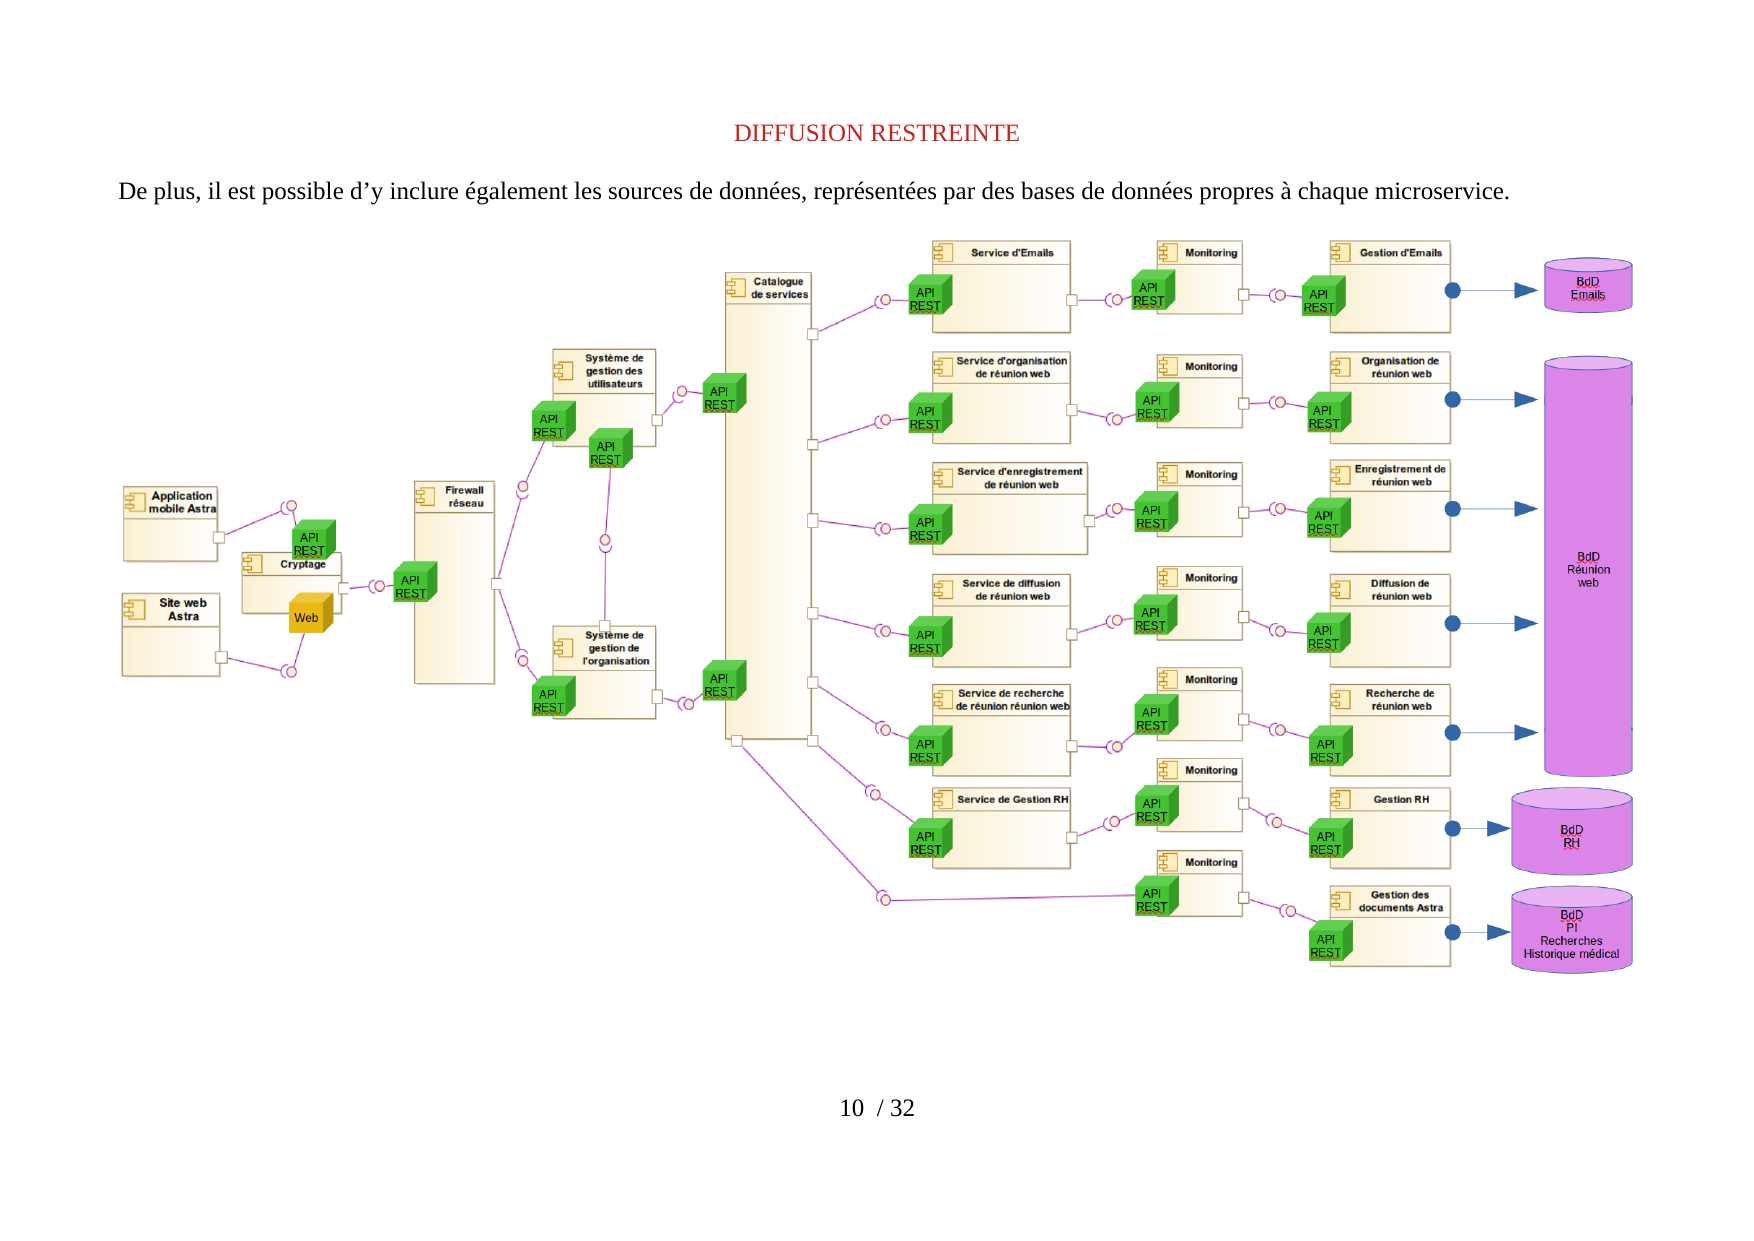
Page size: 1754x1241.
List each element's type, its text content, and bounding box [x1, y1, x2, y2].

picture [118, 233, 1636, 985]
text De plus, il est possible d’y inclure également les sources de données, représentées par des bases de données propres à chaque microservice. [118, 176, 1636, 205]
